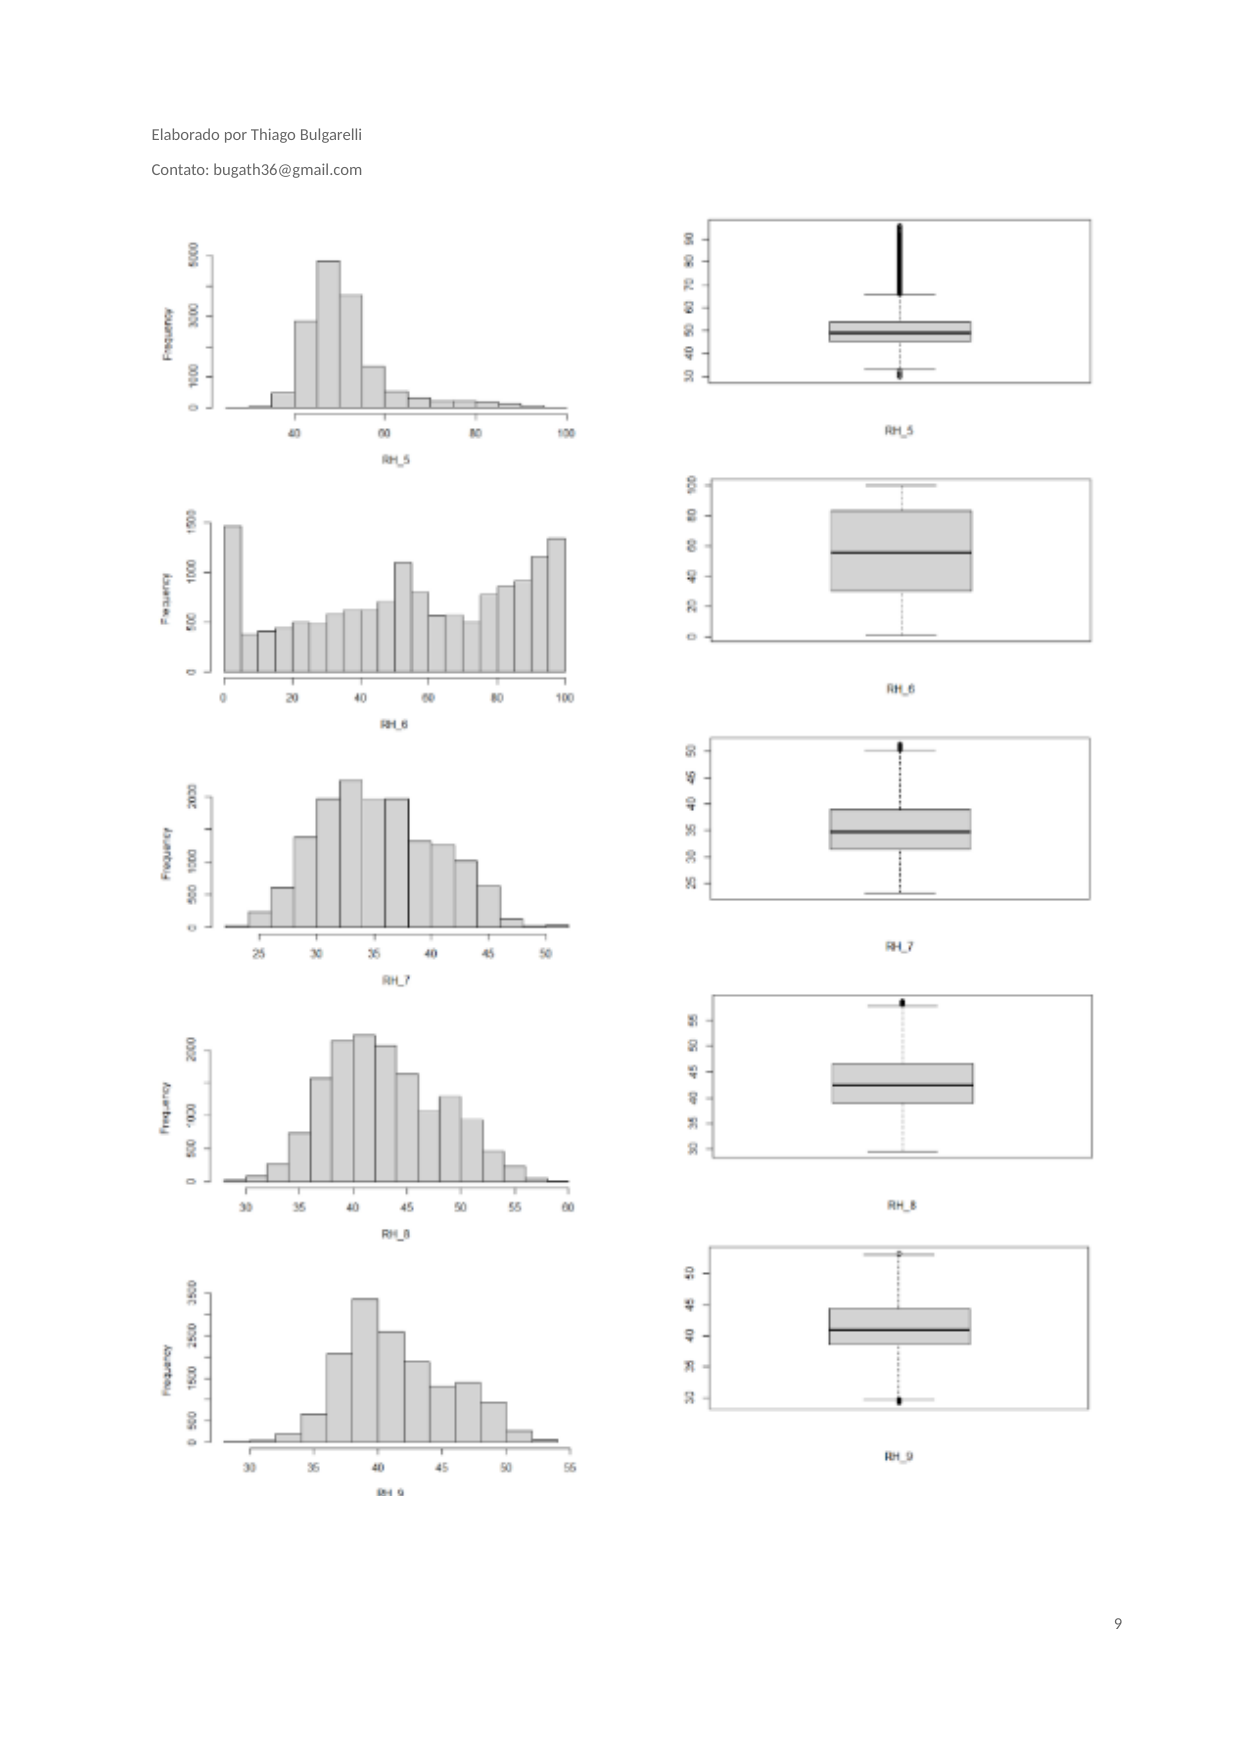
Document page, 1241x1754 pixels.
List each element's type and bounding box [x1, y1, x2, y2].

picture [130, 209, 1110, 1496]
